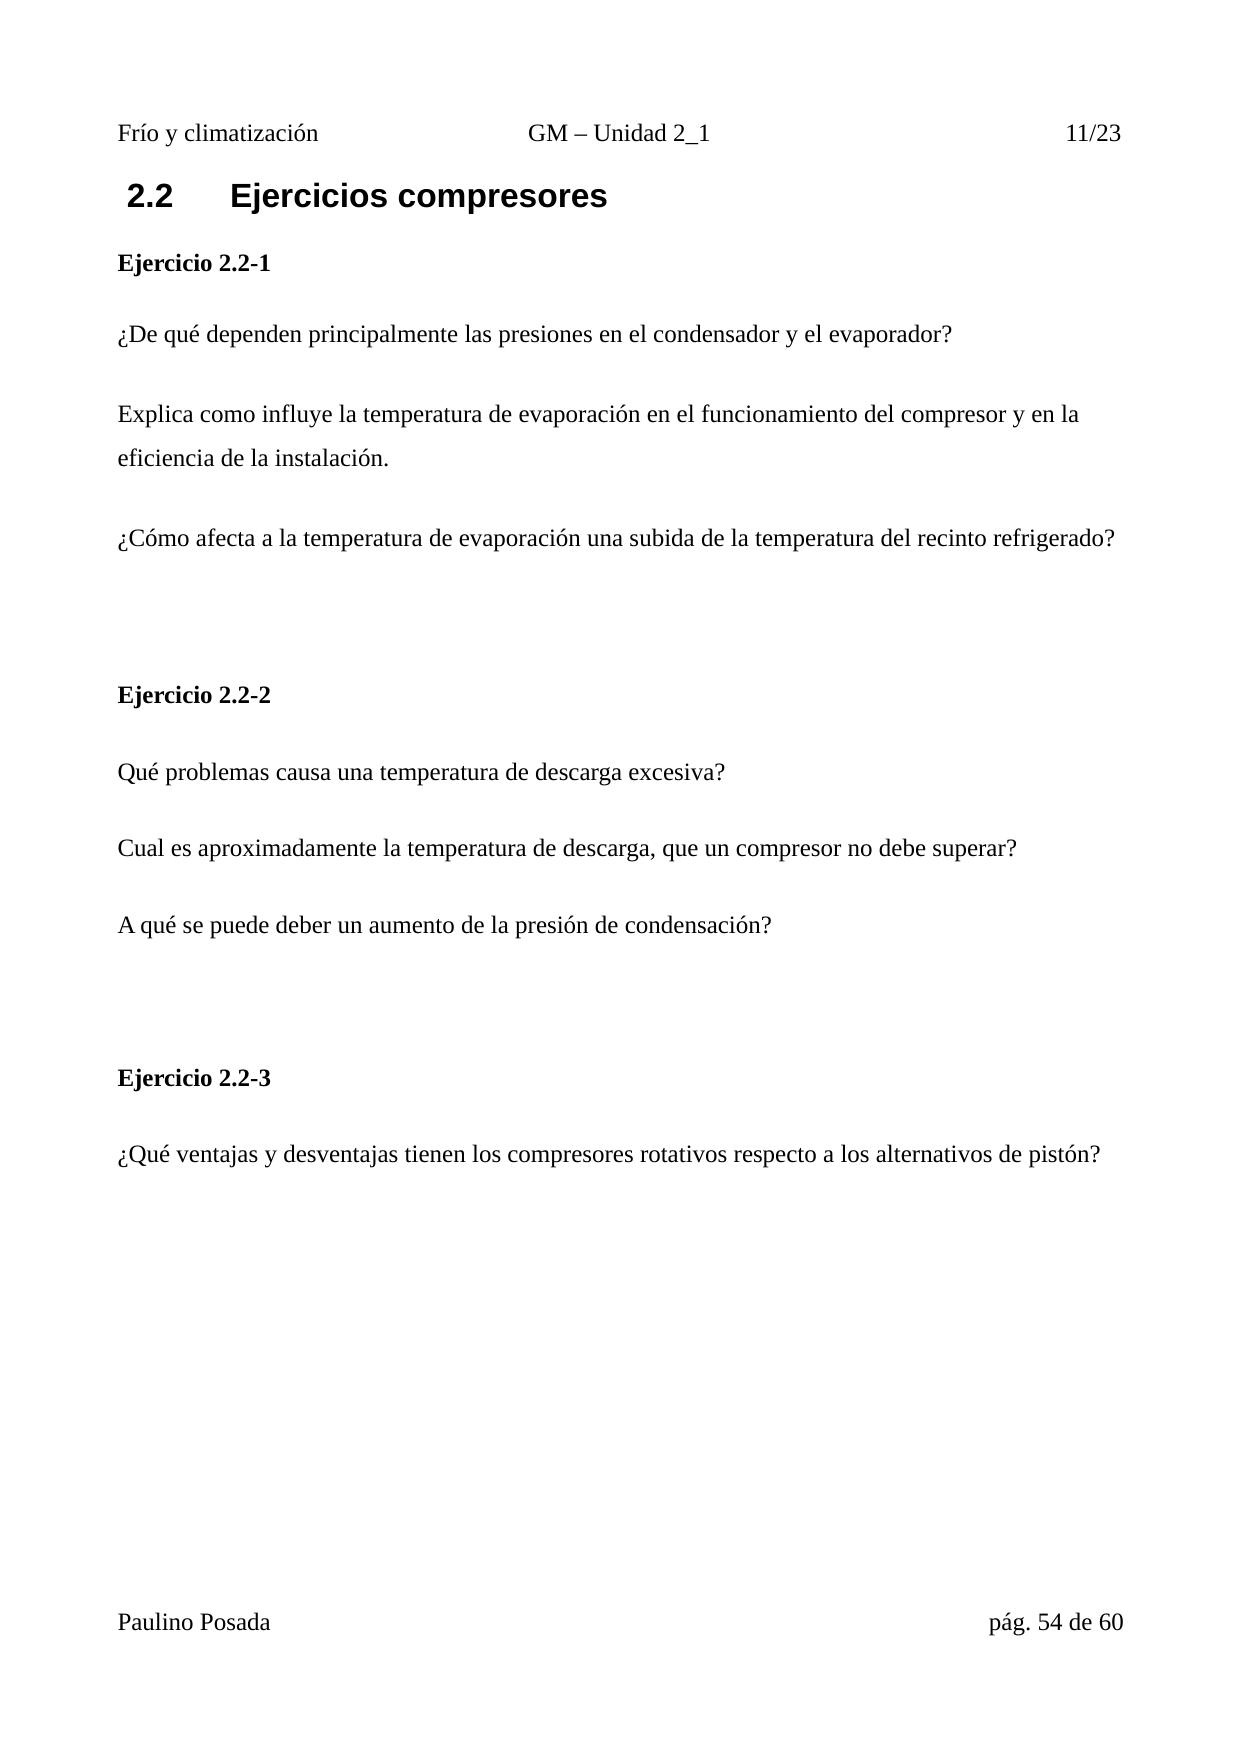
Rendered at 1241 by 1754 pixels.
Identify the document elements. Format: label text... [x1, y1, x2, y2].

text ¿De qué dependen principalmente las presiones en el condensador y el evaporador? [117, 319, 1123, 348]
text Explica como influye la temperatura de evaporación en el funcionamiento del compresor y en la eficiencia de la instalación. [117, 399, 1123, 471]
text Cual es aproximadamente la temperatura de descarga, que un compresor no debe superar? [117, 833, 1123, 862]
text ¿Qué ventajas y desventajas tienen los compresores rotativos respecto a los alternativos de pistón? [117, 1139, 1123, 1168]
text Ejercicio 2.2-1 [117, 248, 1123, 277]
text Ejercicio 2.2-3 [117, 1063, 1123, 1091]
subtitle Ejercicios compresores [117, 176, 1123, 215]
text Qué problemas causa una temperatura de descarga excesiva? [117, 757, 1123, 786]
text Ejercicio 2.2-2 [117, 680, 1123, 709]
text A qué se puede deber un aumento de la presión de condensación? [117, 910, 1123, 938]
text ¿Cómo afecta a la temperatura de evaporación una subida de la temperatura del recinto refrigerado? [117, 523, 1123, 552]
